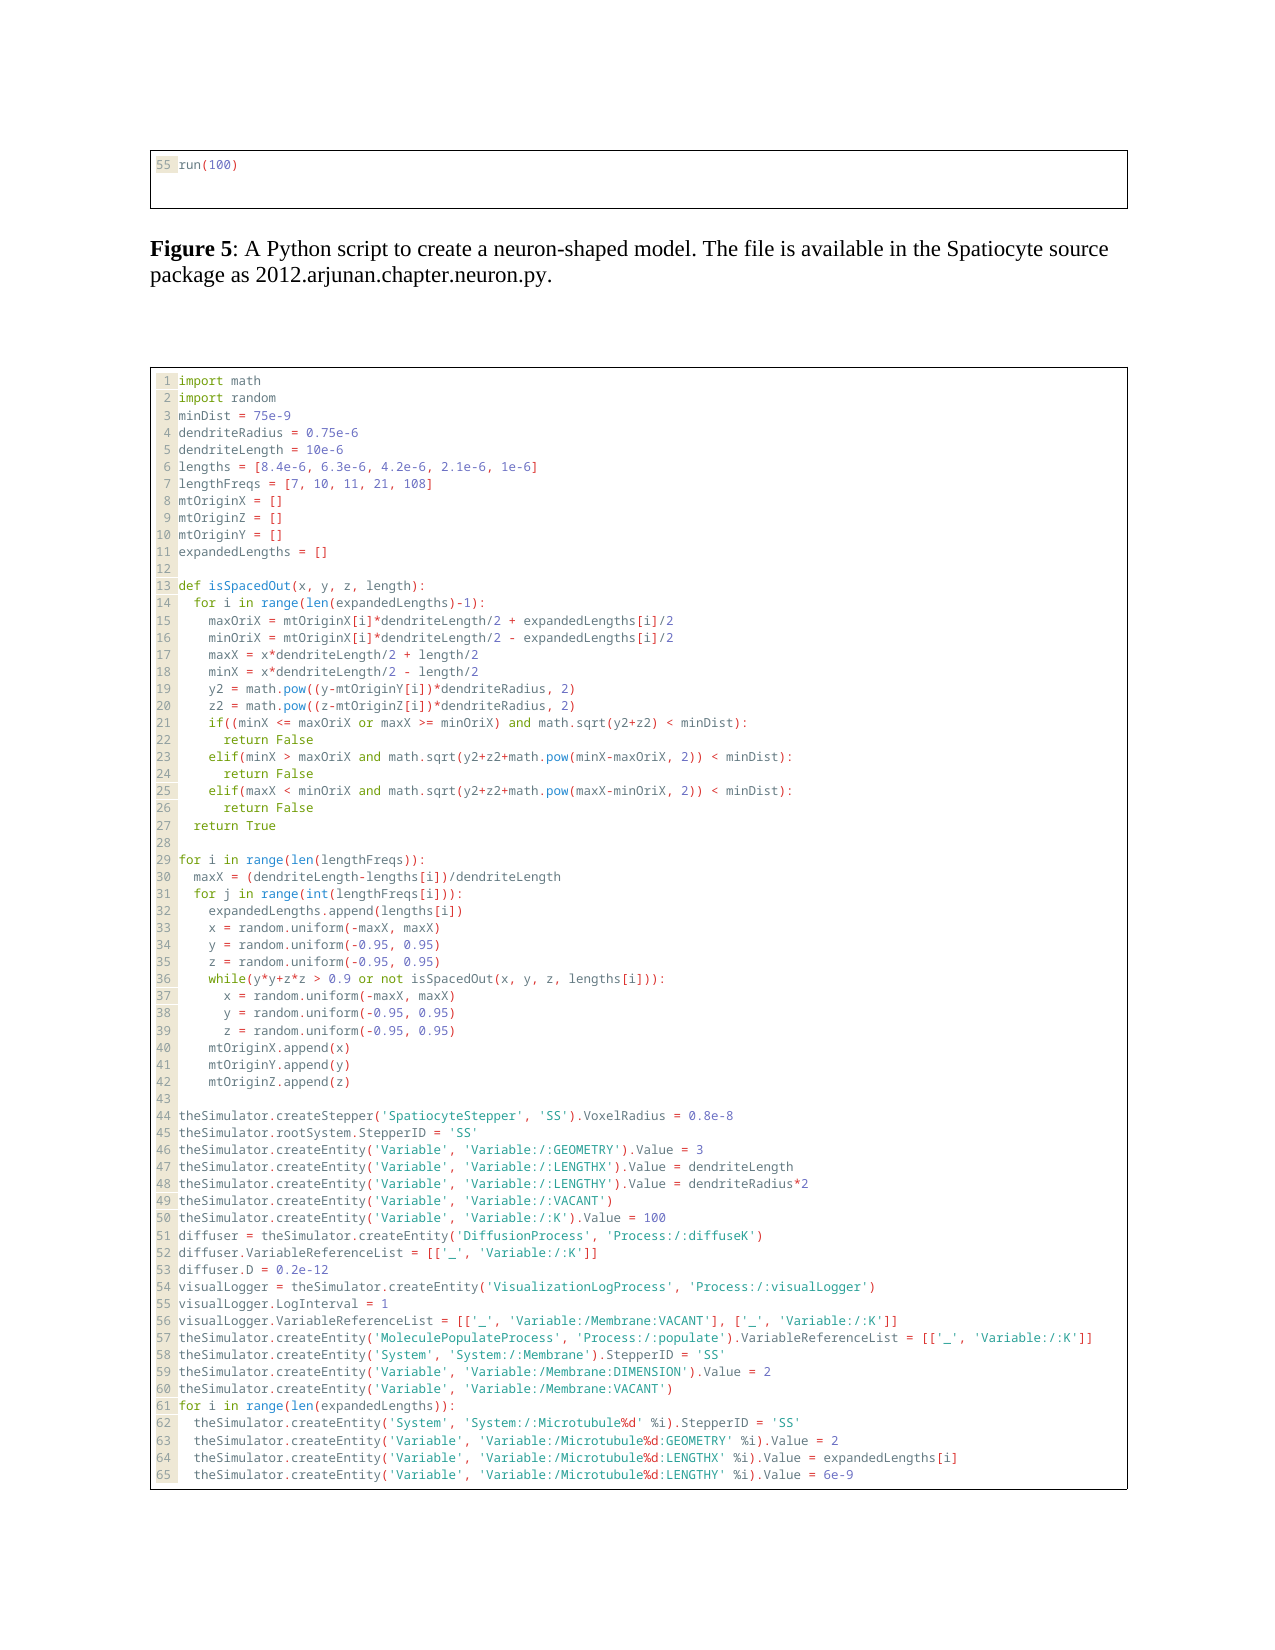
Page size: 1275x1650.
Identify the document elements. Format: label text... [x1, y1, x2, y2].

text Figure 5: A Python script to create a neuron-shaped model. The file is available in the Spatiocyte source package as 2012.arjunan.chapter.neuron.py. [150, 235, 1125, 287]
table_header 1 import math 2 import random 3 minDist = 75e-9 4 dendriteRadius = 0.75e-6 5 dendriteLength = 10e-6 6 lengths = [8.4e-6, 6.3e-6, 4.2e-6, 2.1e-6, 1e-6] 7 lengthFreqs = [7, 10, 11, 21, 108] 8 mtOriginX = [] 9 mtOriginZ = [] 10 mtOriginY = [] 11 expandedLengths = [] 12 13 def isSpacedOut(x, y, z, length): 14 for i in range(len(expandedLengths)-1): 15 maxOriX = mtOriginX[i]*dendriteLength/2 + expandedLengths[i]/2 16 minOriX = mtOriginX[i]*dendriteLength/2 - expandedLengths[i]/2 17 maxX = x*dendriteLength/2 + length/2 18 minX = x*dendriteLength/2 - length/2 19 y2 = math.pow((y-mtOriginY[i])*dendriteRadius, 2) 20 z2 = math.pow((z-mtOriginZ[i])*dendriteRadius, 2) 21 if((minX <= maxOriX or maxX >= minOriX) and math.sqrt(y2+z2) < minDist): 22 return False 23 elif(minX > maxOriX and math.sqrt(y2+z2+math.pow(minX-maxOriX, 2)) < minDist): 24 return False 25 elif(maxX < minOriX and math.sqrt(y2+z2+math.pow(maxX-minOriX, 2)) < minDist): 26 return False 27 return True 28 29 for i in range(len(lengthFreqs)): 30 maxX = (dendriteLength-lengths[i])/dendriteLength 31 for j in range(int(lengthFreqs[i])): 32 expandedLengths.append(lengths[i]) 33 x = random.uniform(-maxX, maxX) 34 y = random.uniform(-0.95, 0.95) 35 z = random.uniform(-0.95, 0.95) 36 while(y*y+z*z > 0.9 or not isSpacedOut(x, y, z, lengths[i])): 37 x = random.uniform(-maxX, maxX) 38 y = random.uniform(-0.95, 0.95) 39 z = random.uniform(-0.95, 0.95) 40 mtOriginX.append(x) 41 mtOriginY.append(y) 42 mtOriginZ.append(z) 43 44 theSimulator.createStepper('SpatiocyteStepper', 'SS').VoxelRadius = 0.8e-8 45 theSimulator.rootSystem.StepperID = 'SS' 46 theSimulator.createEntity('Variable', 'Variable:/:GEOMETRY').Value = 3 47 theSimulator.createEntity('Variable', 'Variable:/:LENGTHX').Value = dendriteLength 48 theSimulator.createEntity('Variable', 'Variable:/:LENGTHY').Value = dendriteRadius*2 49 theSimulator.createEntity('Variable', 'Variable:/:VACANT') 50 theSimulator.createEntity('Variable', 'Variable:/:K').Value = 100 51 diffuser = theSimulator.createEntity('DiffusionProcess', 'Process:/:diffuseK') 52 diffuser.VariableReferenceList = [['_', 'Variable:/:K']] 53 diffuser.D = 0.2e-12 54 visualLogger = theSimulator.createEntity('VisualizationLogProcess', 'Process:/:visualLogger') 55 visualLogger.LogInterval = 1 56 visualLogger.VariableReferenceList = [['_', 'Variable:/Membrane:VACANT'], ['_', 'Variable:/:K']] 57 theSimulator.createEntity('MoleculePopulateProcess', 'Process:/:populate').VariableReferenceList = [['_', 'Variable:/:K']] 58 theSimulator.createEntity('System', 'System:/:Membrane').StepperID = 'SS' 59 theSimulator.createEntity('Variable', 'Variable:/Membrane:DIMENSION').Value = 2 60 theSimulator.createEntity('Variable', 'Variable:/Membrane:VACANT') 61 for i in range(len(expandedLengths)): 62 theSimulator.createEntity('System', 'System:/:Microtubule%d' %i).StepperID = 'SS' 63 theSimulator.createEntity('Variable', 'Variable:/Microtubule%d:GEOMETRY' %i).Value = 2 64 theSimulator.createEntity('Variable', 'Variable:/Microtubule%d:LENGTHX' %i).Value = expandedLengths[i] 65 theSimulator.createEntity('Variable', 'Variable:/Microtubule%d:LENGTHY' %i).Value = 6e-9 [151, 368, 1127, 1489]
table_header 55 run(100) [151, 151, 1127, 208]
